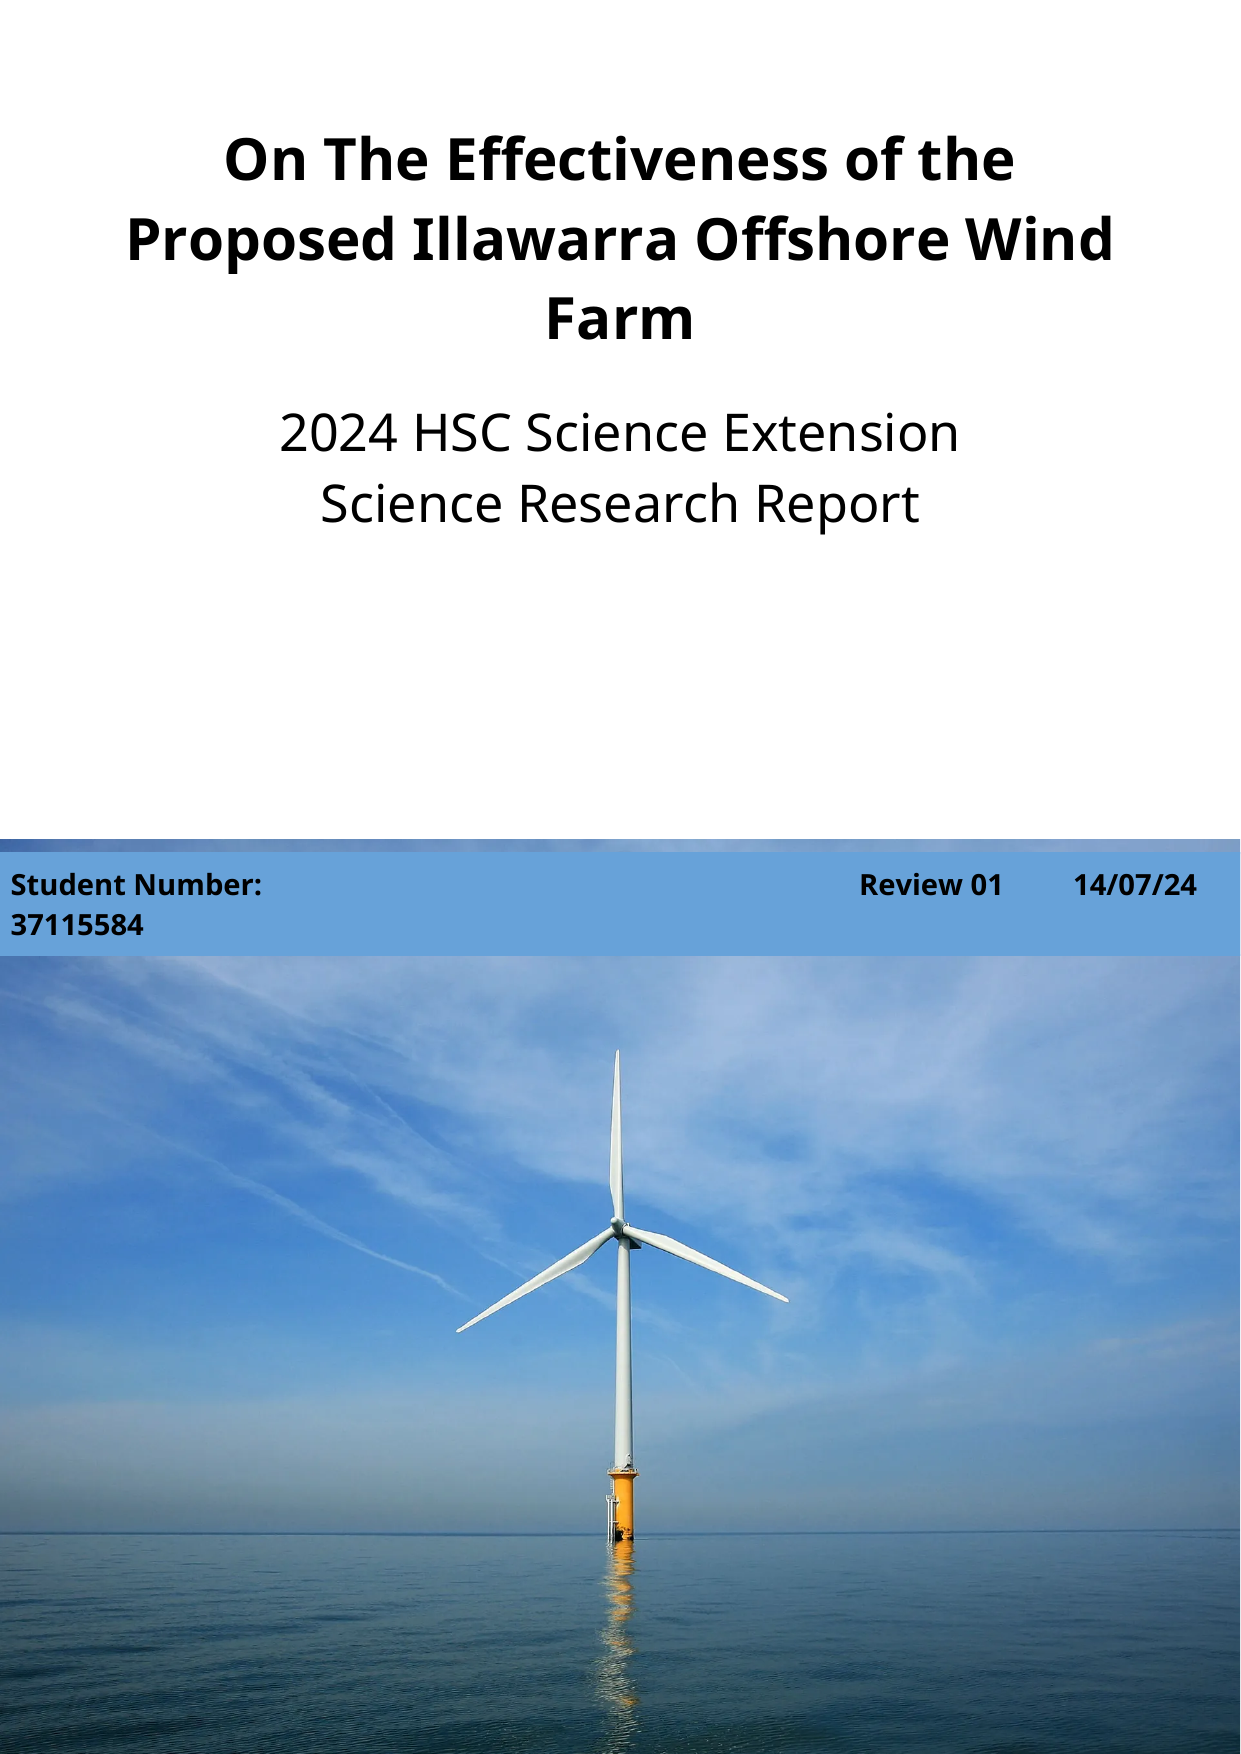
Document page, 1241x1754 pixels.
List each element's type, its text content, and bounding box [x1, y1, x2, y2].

picture [0, 956, 1241, 1754]
table_header [403, 854, 848, 954]
title On The Effectiveness of the Proposed Illawarra Offshore Wind Farm [118, 118, 1122, 356]
subtitle Science Research Report [118, 467, 1122, 537]
picture [0, 839, 1241, 852]
table_header Student Number: 37115584 [1, 854, 401, 954]
table_header 14/07/24 [1064, 854, 1239, 954]
table_header Review 01 [850, 854, 1061, 954]
subtitle 2024 HSC Science Extension [118, 396, 1122, 467]
